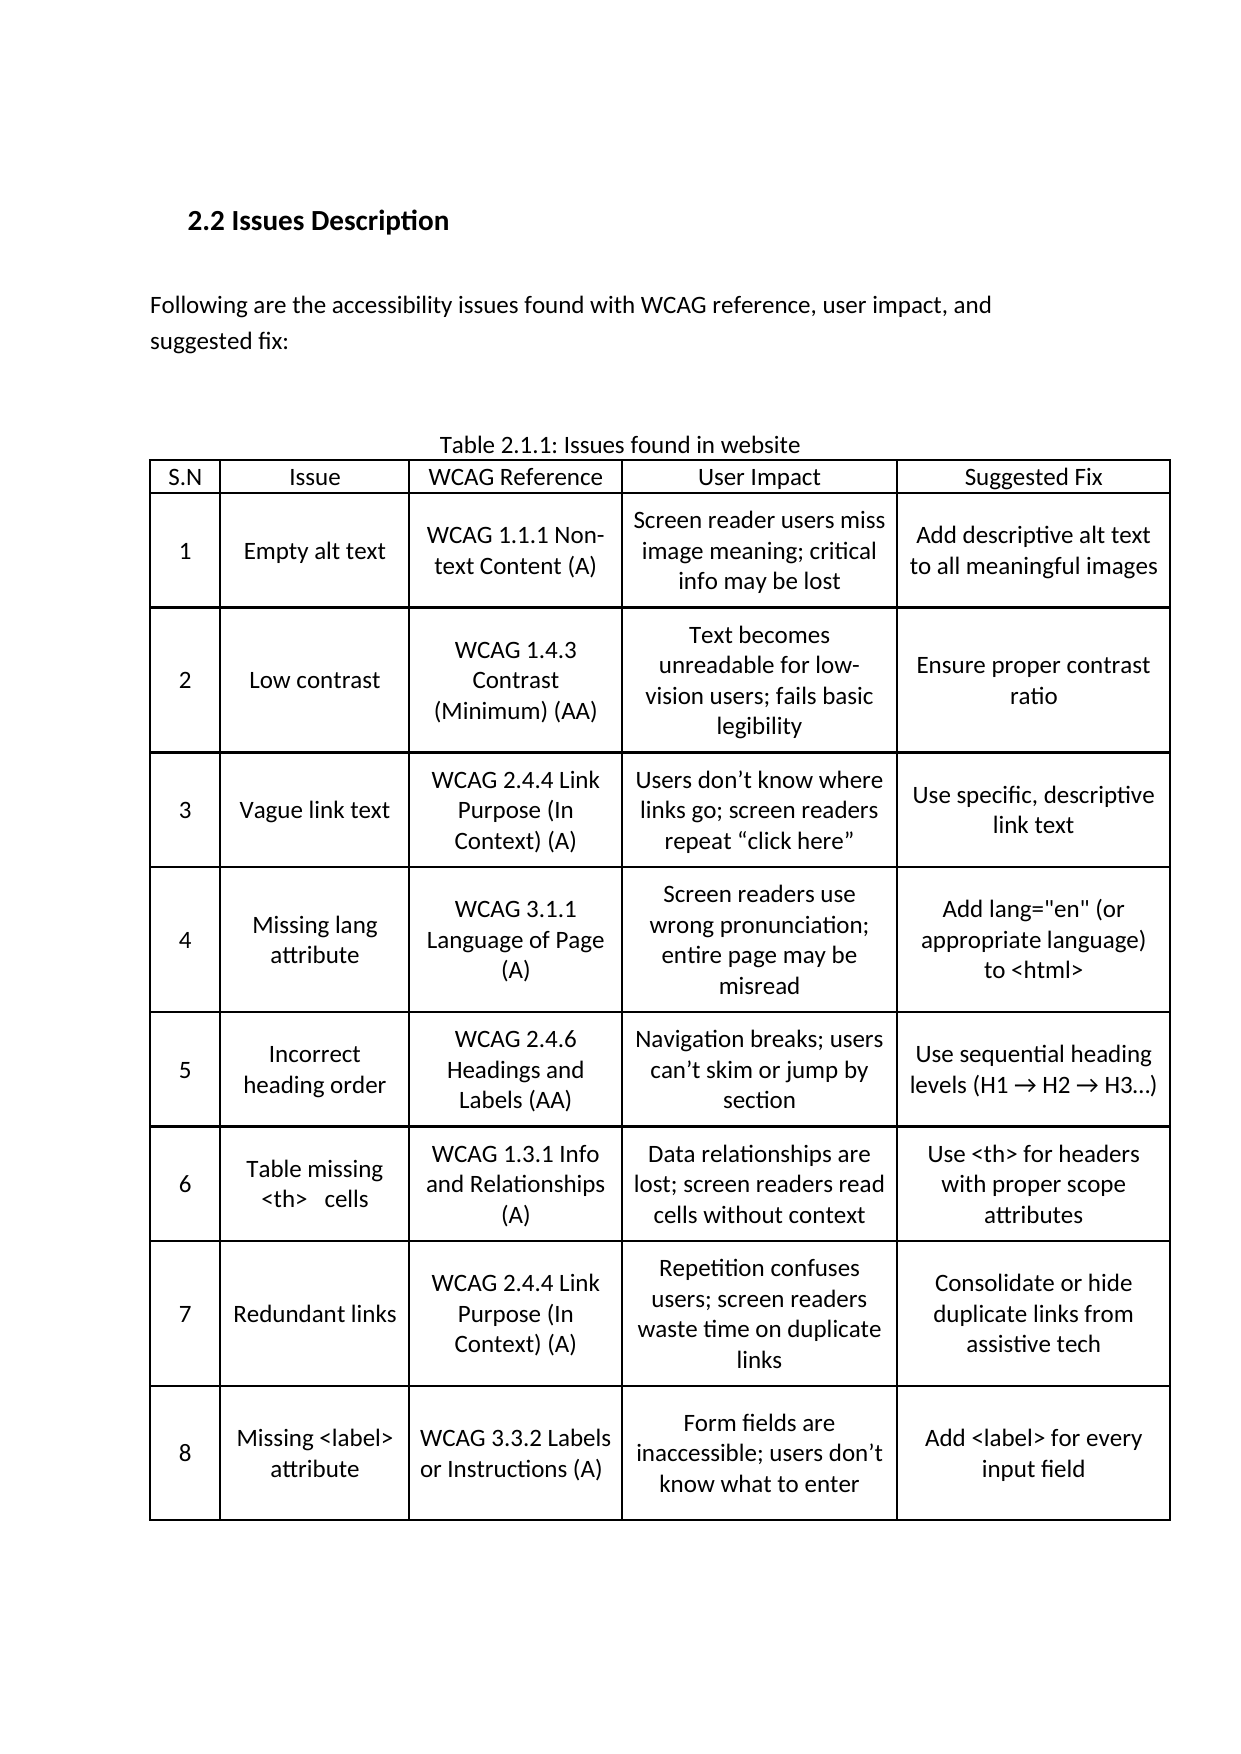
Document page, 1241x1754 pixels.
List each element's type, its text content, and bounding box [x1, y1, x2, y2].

table_cell Consolidate or hide duplicate links from assistive tech [898, 1242, 1169, 1385]
text Following are the accessibility issues found with WCAG reference, user impact, and suggested fix: [150, 289, 1090, 355]
table_cell 1 [151, 494, 219, 606]
table_cell Screen reader users miss image meaning; critical info may be lost [623, 494, 896, 606]
table_header User Impact [623, 461, 896, 492]
table_cell WCAG 2.4.4 Link Purpose (In Context) (A) [410, 1242, 621, 1385]
table_cell Form fields are inaccessible; users don’t know what to enter [623, 1387, 896, 1519]
table_cell WCAG 2.4.4 Link Purpose (In Context) (A) [410, 754, 621, 866]
table_cell Missing lang attribute [221, 868, 408, 1011]
table_cell 6 [151, 1128, 219, 1240]
table_cell Missing <label> attribute [221, 1387, 408, 1519]
table_cell Use sequential heading levels (H1 → H2 → H3…) [898, 1013, 1169, 1125]
table_cell Use specific, descriptive link text [898, 754, 1169, 866]
table_cell 2 [151, 609, 219, 751]
table_cell Table missing <th> cells [221, 1128, 408, 1240]
table_header S.N [151, 461, 219, 492]
table_cell Navigation breaks; users can’t skim or jump by section [623, 1013, 896, 1125]
table_cell Redundant links [221, 1242, 408, 1385]
table_cell WCAG 1.3.1 Info and Relationships (A) [410, 1128, 621, 1240]
table_cell Vague link text [221, 754, 408, 866]
table_cell 7 [151, 1242, 219, 1385]
table_cell WCAG 3.3.2 Labels or Instructions (A) [410, 1387, 621, 1519]
table_header WCAG Reference [410, 461, 621, 492]
table_cell 4 [151, 868, 219, 1011]
table_cell Repetition confuses users; screen readers waste time on duplicate links [623, 1242, 896, 1385]
table_cell Users don’t know where links go; screen readers repeat “click here” [623, 754, 896, 866]
table_cell 3 [151, 754, 219, 866]
table_cell Data relationships are lost; screen readers read cells without context [623, 1128, 896, 1240]
table_cell Empty alt text [221, 494, 408, 606]
table_cell Low contrast [221, 609, 408, 751]
table_cell 5 [151, 1013, 219, 1125]
table_cell WCAG 2.4.6 Headings and Labels (AA) [410, 1013, 621, 1125]
table_cell Add <label> for every input field [898, 1387, 1169, 1519]
table_cell WCAG 1.1.1 Non-text Content (A) [410, 494, 621, 606]
table_cell WCAG 1.4.3 Contrast (Minimum) (AA) [410, 609, 621, 751]
table_cell Add descriptive alt text to all meaningful images [898, 494, 1169, 606]
table_cell WCAG 3.1.1 Language of Page (A) [410, 868, 621, 1011]
table_cell Use <th> for headers with proper scope attributes [898, 1128, 1169, 1240]
table_cell Incorrect heading order [221, 1013, 408, 1125]
table_cell Text becomes unreadable for low-vision users; fails basic legibility [623, 609, 896, 751]
table_header Suggested Fix [898, 461, 1169, 492]
subtitle 2.2 Issues Description [187, 202, 1090, 238]
table_cell Add lang="en" (or appropriate language) to <html> [898, 868, 1169, 1011]
subtitle Table 2.1.1: Issues found in website [150, 429, 1090, 459]
table_cell 8 [151, 1387, 219, 1519]
table_cell Ensure proper contrast ratio [898, 609, 1169, 751]
table_header Issue [221, 461, 408, 492]
table_cell Screen readers use wrong pronunciation; entire page may be misread [623, 868, 896, 1011]
